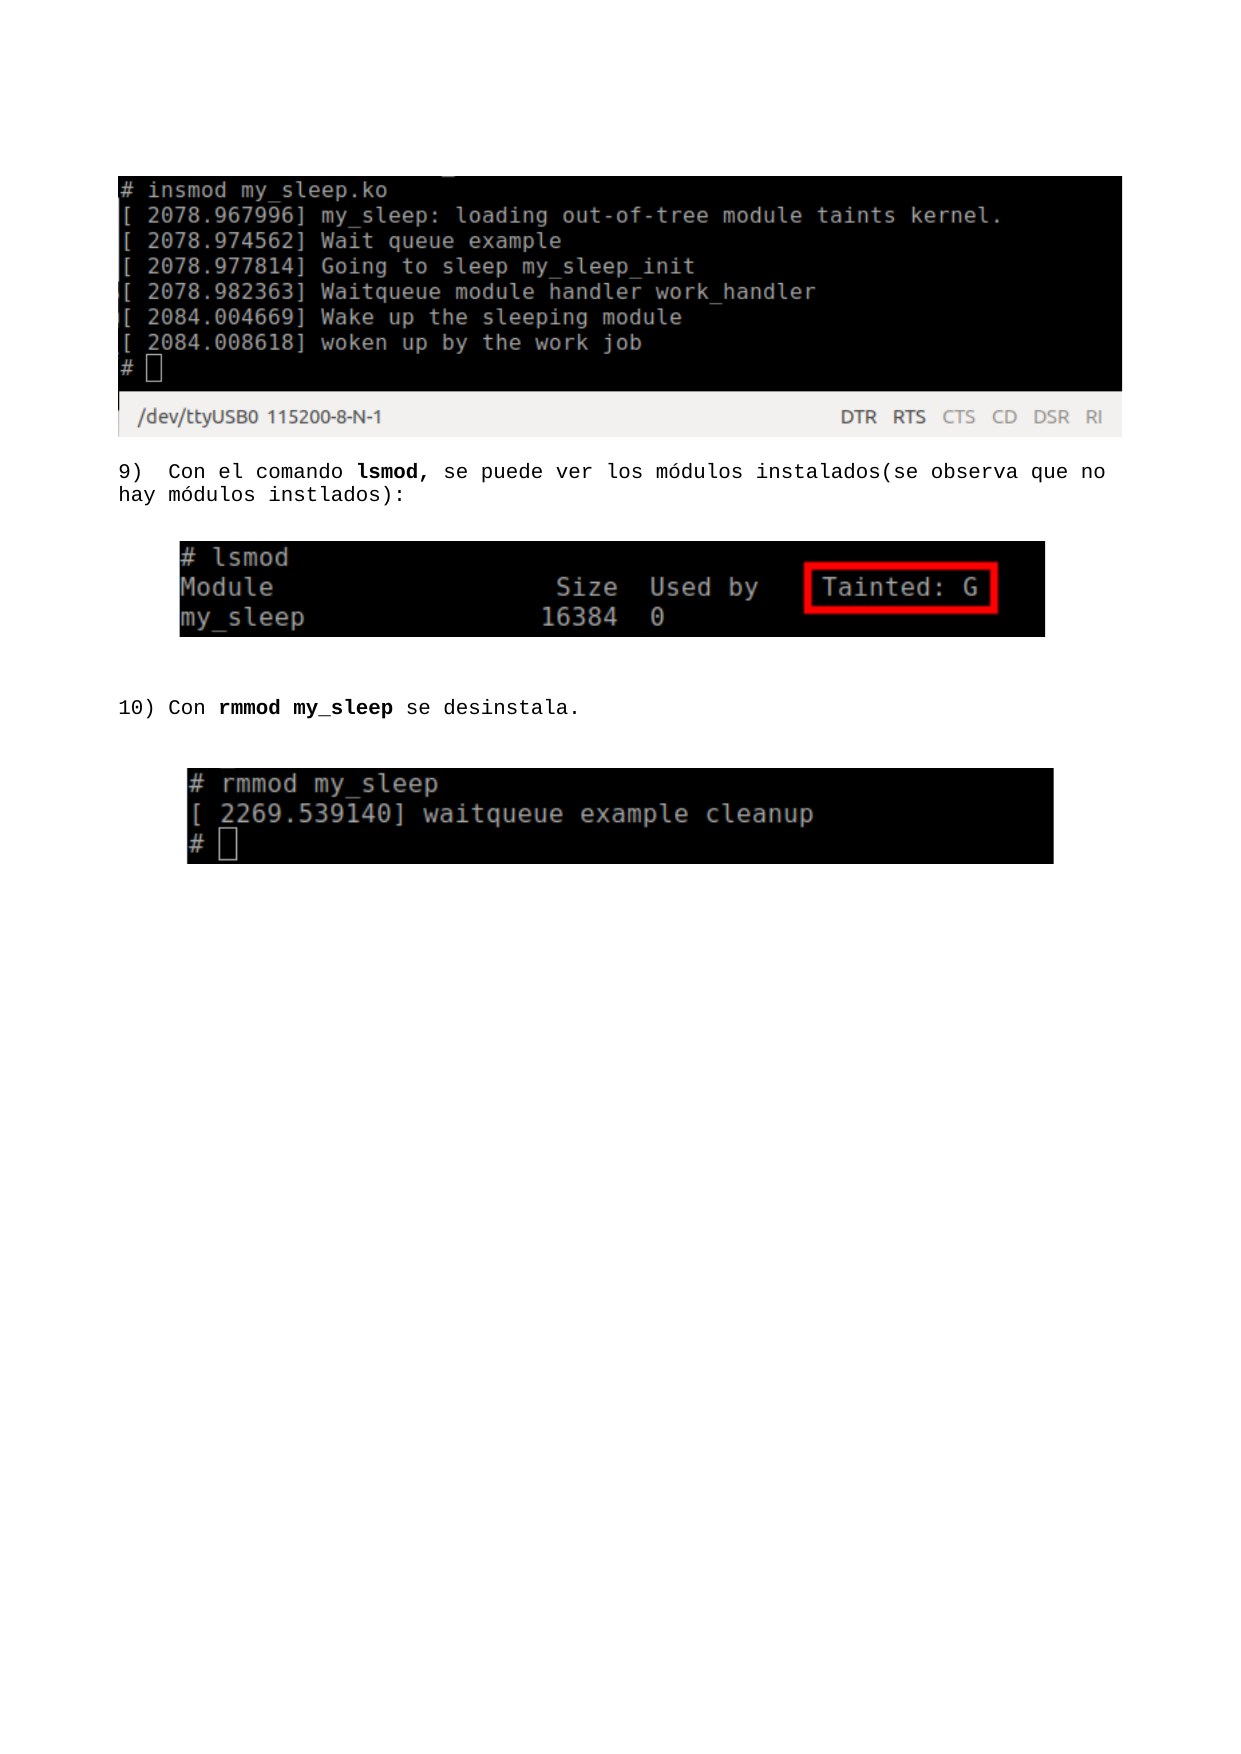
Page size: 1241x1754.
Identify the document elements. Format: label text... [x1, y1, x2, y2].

picture [186, 768, 1054, 864]
picture [179, 541, 1045, 637]
text 10) Con rmmod my_sleep se desinstala. [118, 697, 1122, 721]
text 9) Con el comando lsmod, se puede ver los módulos instalados(se observa que no hay módulos instlados): [118, 461, 1122, 508]
picture [118, 176, 1123, 437]
